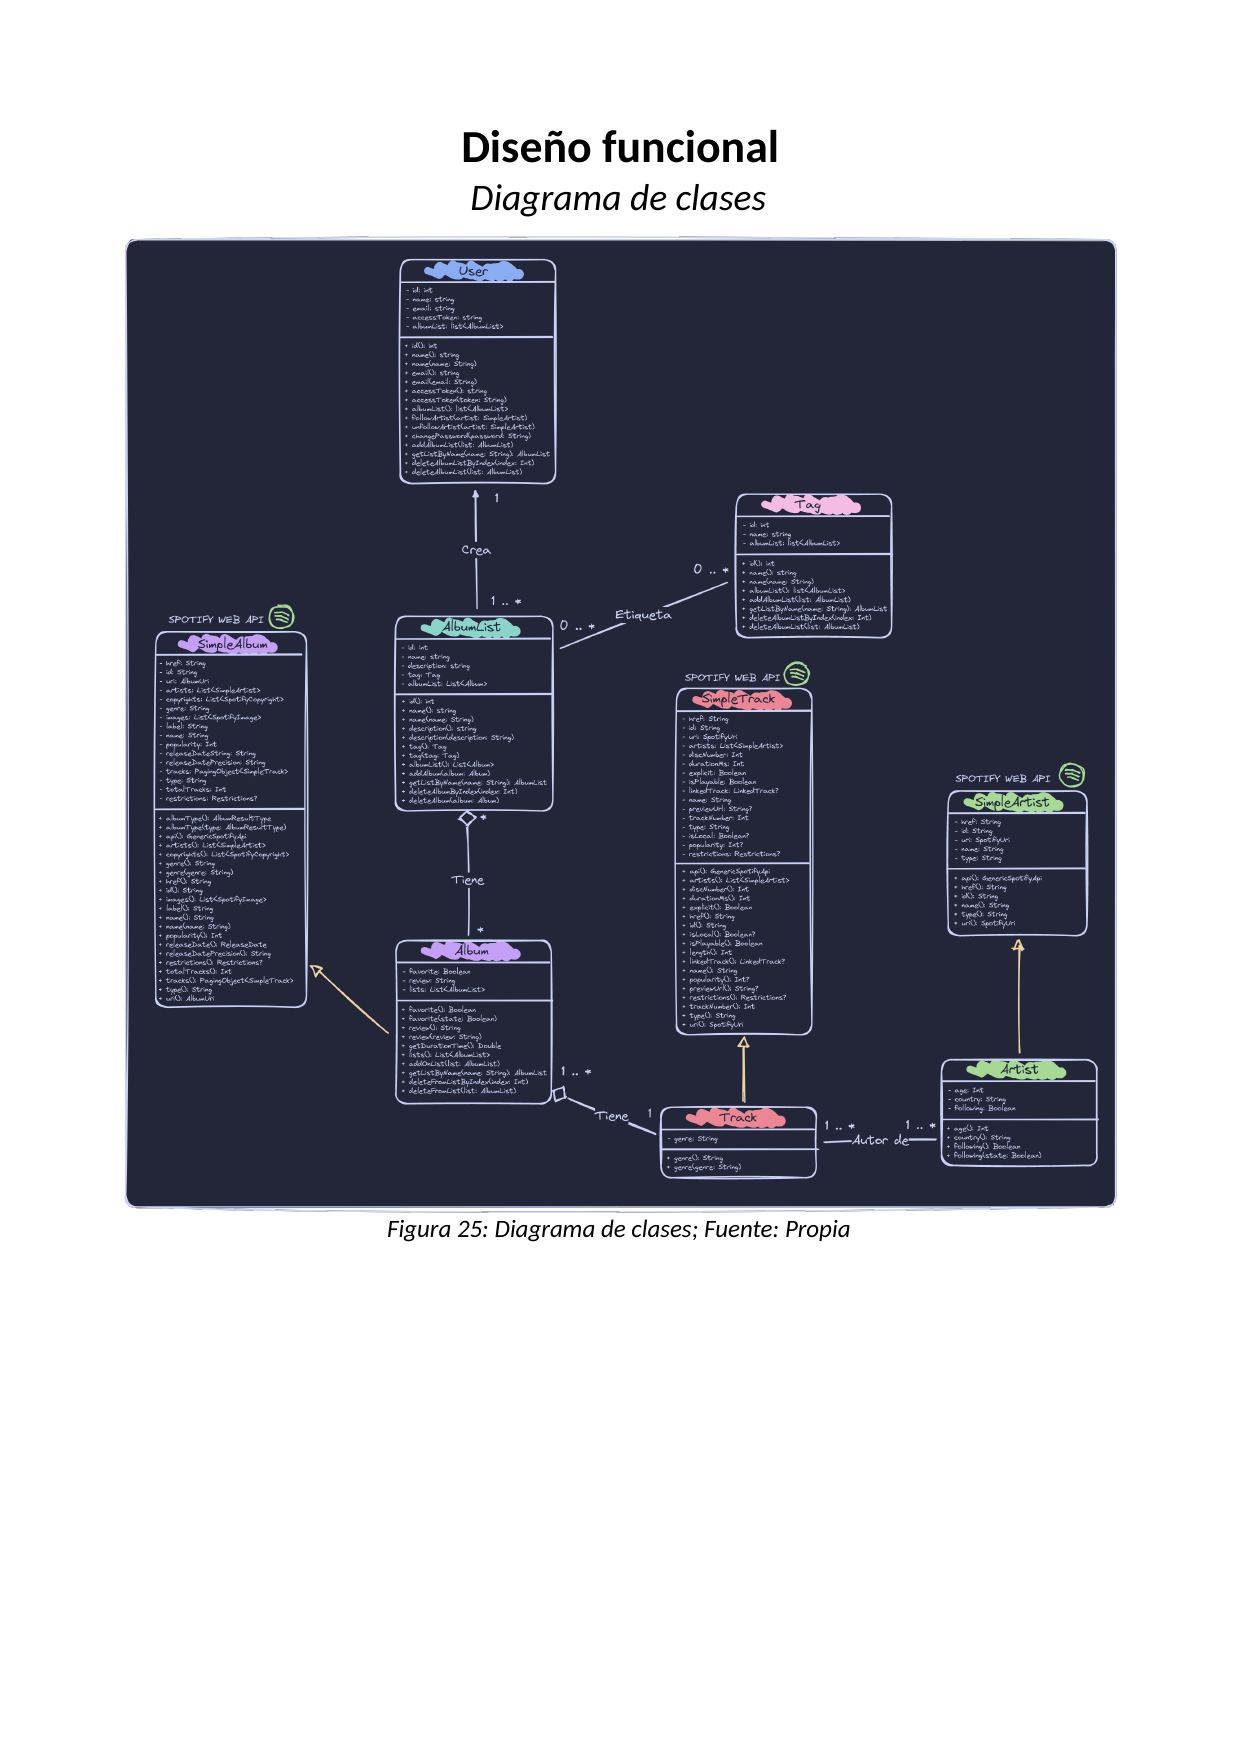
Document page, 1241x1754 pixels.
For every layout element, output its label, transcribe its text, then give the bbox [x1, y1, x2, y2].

picture [118, 232, 1123, 1214]
text Diseño funcional [118, 118, 1122, 174]
text Diagrama de clases [118, 174, 1122, 220]
text Figura 25: Diagrama de clases; Fuente: Propia [118, 1214, 1122, 1244]
